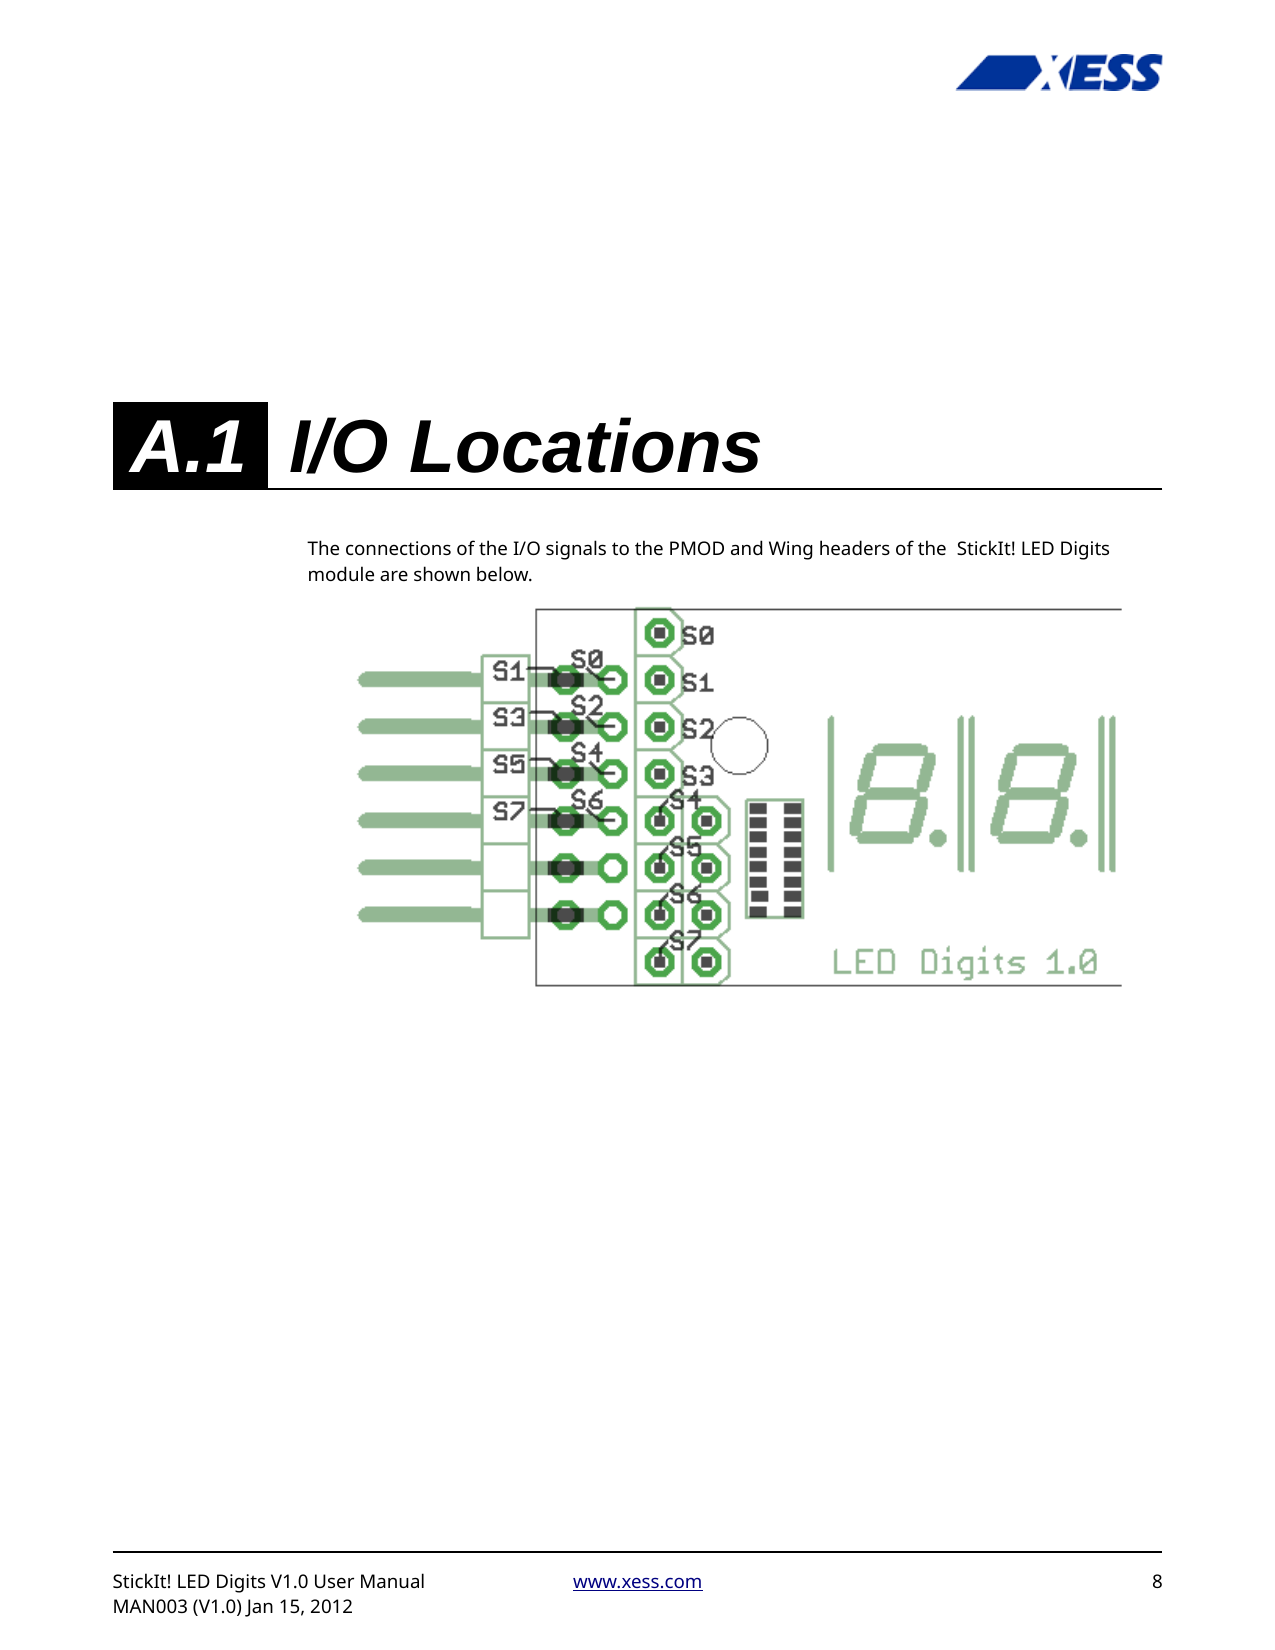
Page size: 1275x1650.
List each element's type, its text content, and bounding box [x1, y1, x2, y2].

picture [348, 598, 1122, 993]
text The connections of the I/O signals to the PMOD and Wing headers of the StickIt! LED Digits module are shown below. [307, 535, 1162, 586]
picture [955, 54, 1163, 91]
subtitle I/O Locations [268, 402, 1162, 488]
